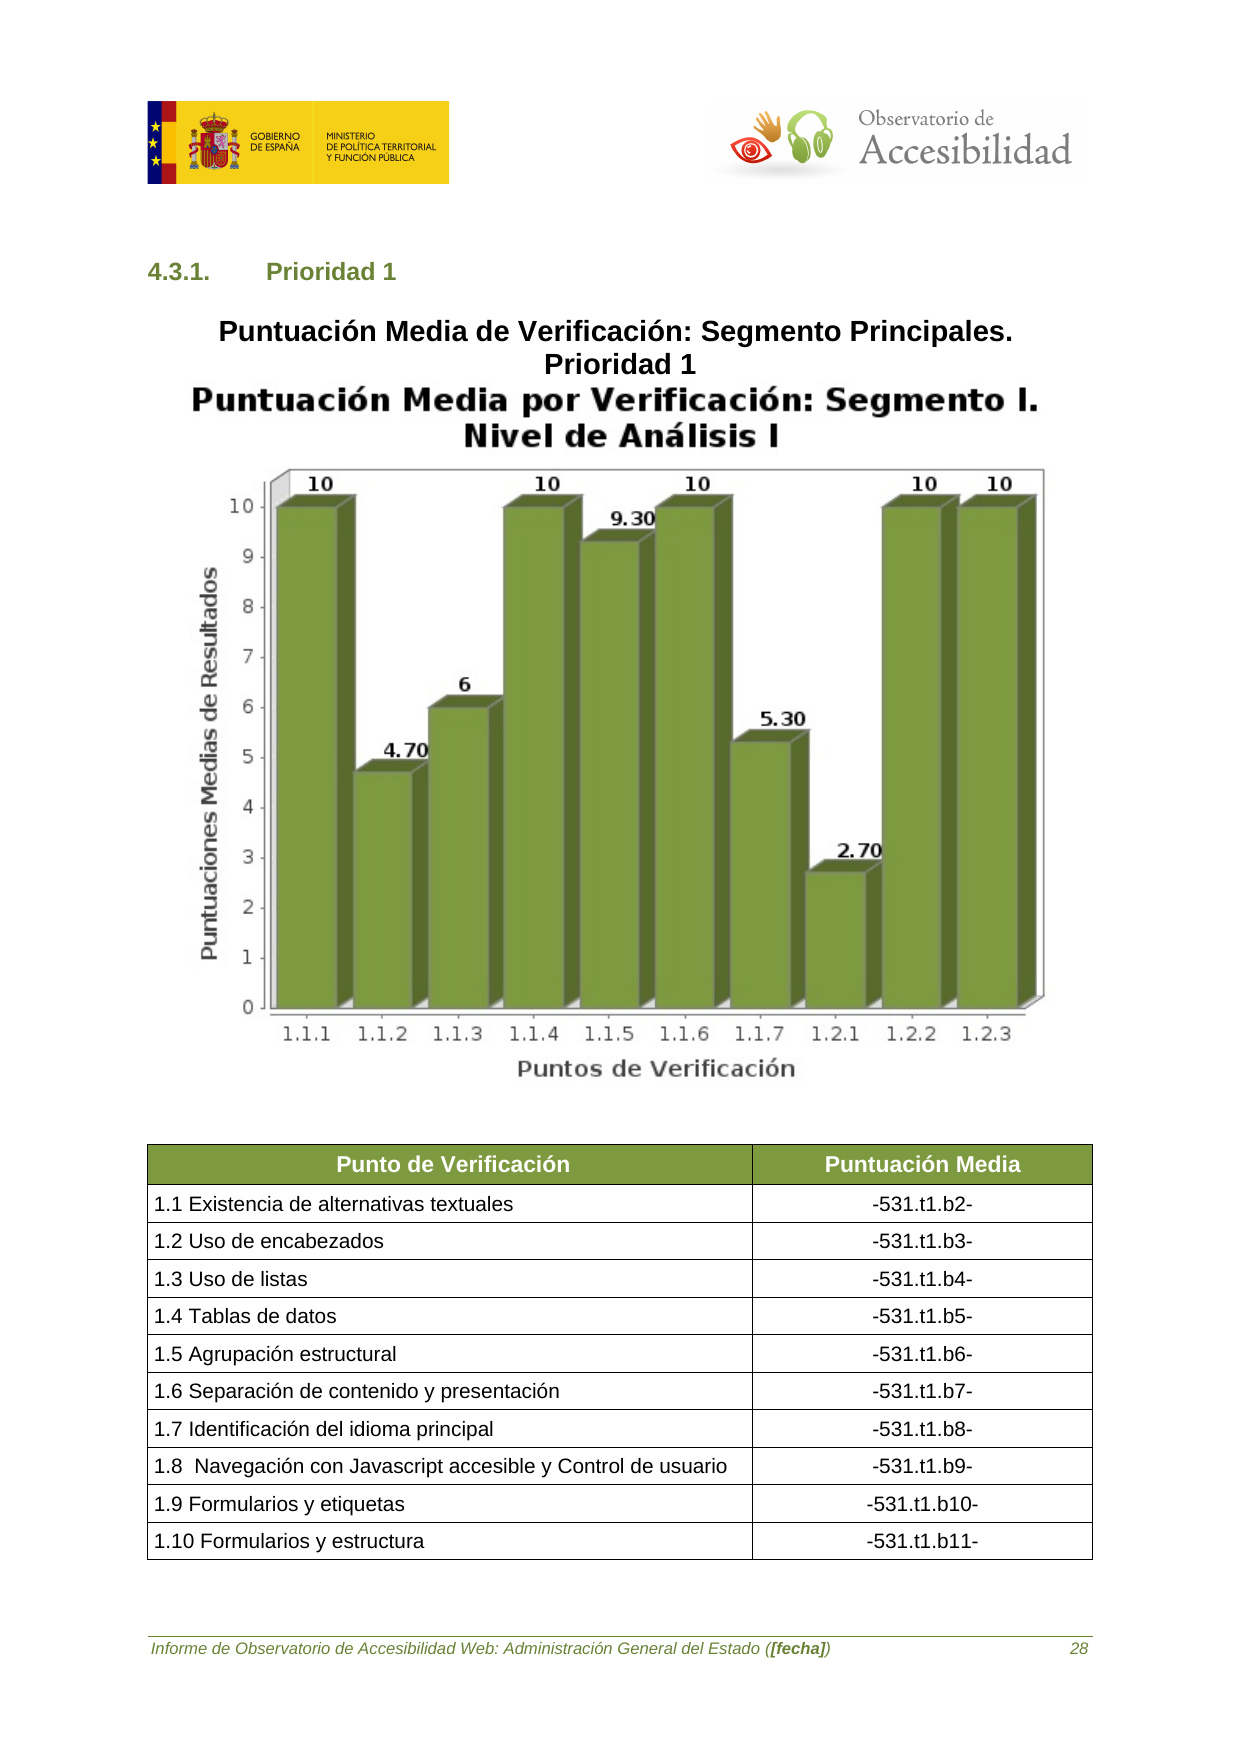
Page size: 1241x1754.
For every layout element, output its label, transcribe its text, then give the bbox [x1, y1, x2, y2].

picture [178, 380, 1062, 1091]
table_cell -531.t1.b7- [753, 1373, 1092, 1409]
table_cell -531.t1.b3- [753, 1223, 1092, 1259]
text Prioridad 1 [148, 347, 1092, 381]
table_cell -531.t1.b4- [753, 1260, 1092, 1297]
table_cell -531.t1.b9- [753, 1448, 1092, 1484]
table_cell -531.t1.b11- [753, 1523, 1092, 1559]
table_cell -531.t1.b2- [753, 1185, 1092, 1222]
table_cell 1.2 Uso de encabezados [148, 1223, 752, 1259]
table_cell 1.10 Formularios y estructura [148, 1523, 752, 1559]
table_cell 1.1 Existencia de alternativas textuales [148, 1185, 752, 1222]
table_cell -531.t1.b6- [753, 1335, 1092, 1372]
table_cell 1.9 Formularios y etiquetas [148, 1485, 752, 1522]
subtitle Prioridad 1 [148, 257, 1092, 286]
text Puntuación Media de Verificación: Segmento Principales. [148, 314, 1092, 347]
table_cell 1.8 Navegación con Javascript accesible y Control de usuario [148, 1448, 752, 1484]
table_cell 1.6 Separación de contenido y presentación [148, 1373, 752, 1409]
picture [710, 101, 1086, 184]
table_cell -531.t1.b8- [753, 1410, 1092, 1447]
table_cell -531.t1.b5- [753, 1298, 1092, 1334]
table_header Puntuación Media [753, 1145, 1092, 1184]
table_header Punto de Verificación [148, 1145, 752, 1184]
table_cell -531.t1.b10- [753, 1485, 1092, 1522]
table_cell 1.7 Identificación del idioma principal [148, 1410, 752, 1447]
table_cell 1.5 Agrupación estructural [148, 1335, 752, 1372]
table_cell 1.3 Uso de listas [148, 1260, 752, 1297]
table_cell 1.4 Tablas de datos [148, 1298, 752, 1334]
picture [147, 101, 450, 184]
